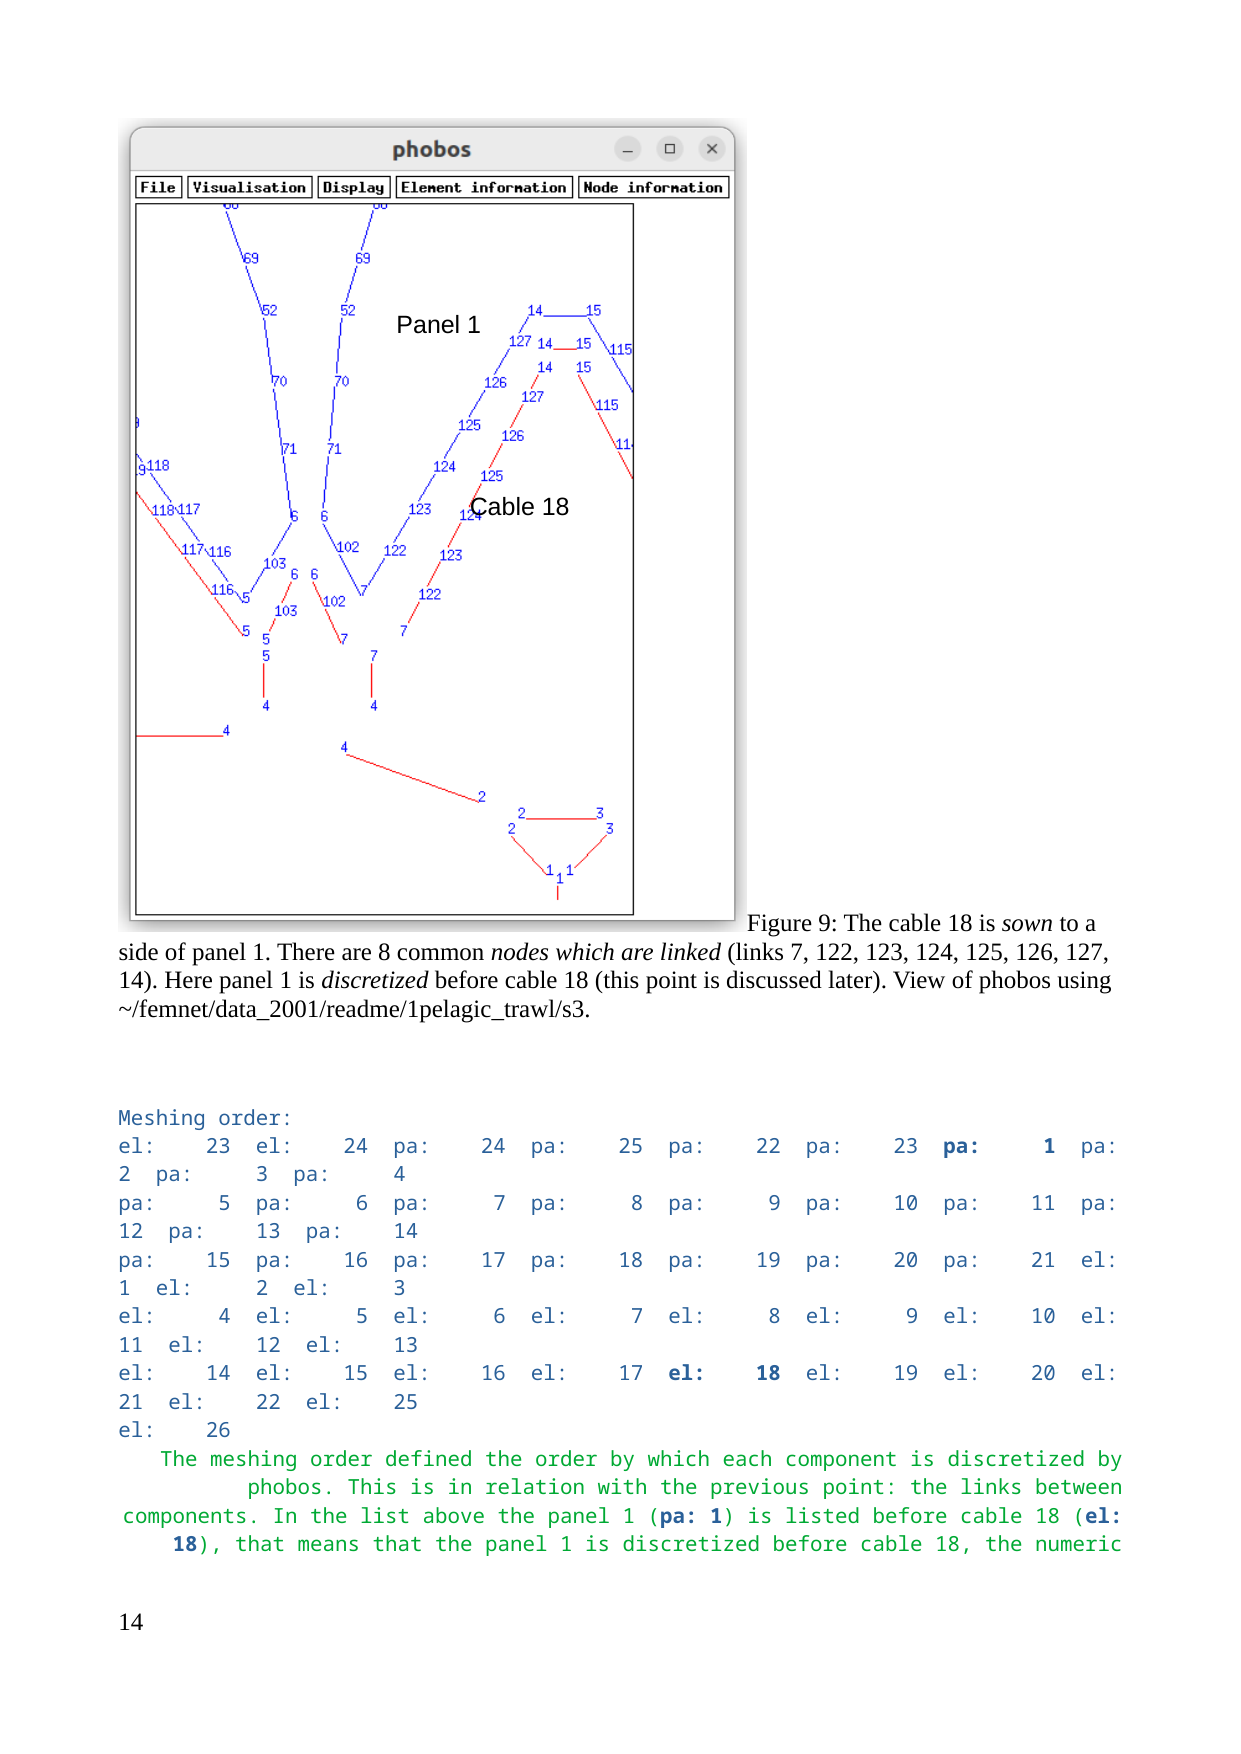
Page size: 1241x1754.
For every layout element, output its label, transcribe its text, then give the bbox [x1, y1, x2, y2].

text Figure 9: The cable 18 is sown to a side of panel 1. There are 8 common nodes which are linked (links 7, 122, 123, 124, 125, 126, 127, 14). Here panel 1 is discretized before cable 18 (this point is discussed later). View of phobos using ~/femnet/data_2001/readme/1pelagic_trawl/s3. [118, 118, 1122, 1023]
text el: 23 el: 24 pa: 24 pa: 25 pa: 22 pa: 23 pa: 1 pa: 2 pa: 3 pa: 4 [118, 1131, 1122, 1188]
text el: 4 el: 5 el: 6 el: 7 el: 8 el: 9 el: 10 el: 11 el: 12 el: 13 [118, 1302, 1122, 1358]
text Meshing order: [118, 1103, 1122, 1131]
text el: 26 [118, 1415, 1122, 1444]
picture [118, 118, 747, 932]
text el: 14 el: 15 el: 16 el: 17 el: 18 el: 19 el: 20 el: 21 el: 22 el: 25 [118, 1358, 1122, 1415]
text pa: 15 pa: 16 pa: 17 pa: 18 pa: 19 pa: 20 pa: 21 el: 1 el: 2 el: 3 [118, 1245, 1122, 1302]
text The meshing order defined the order by which each component is discretized by phobos. This is in relation with the previous point: the links between components. In the list above the panel 1 (pa: 1) is listed before cable 18 (el: 18), that means that the panel 1 is discretized before cable 18, the numeric [118, 1444, 1122, 1558]
text pa: 5 pa: 6 pa: 7 pa: 8 pa: 9 pa: 10 pa: 11 pa: 12 pa: 13 pa: 14 [118, 1188, 1122, 1245]
